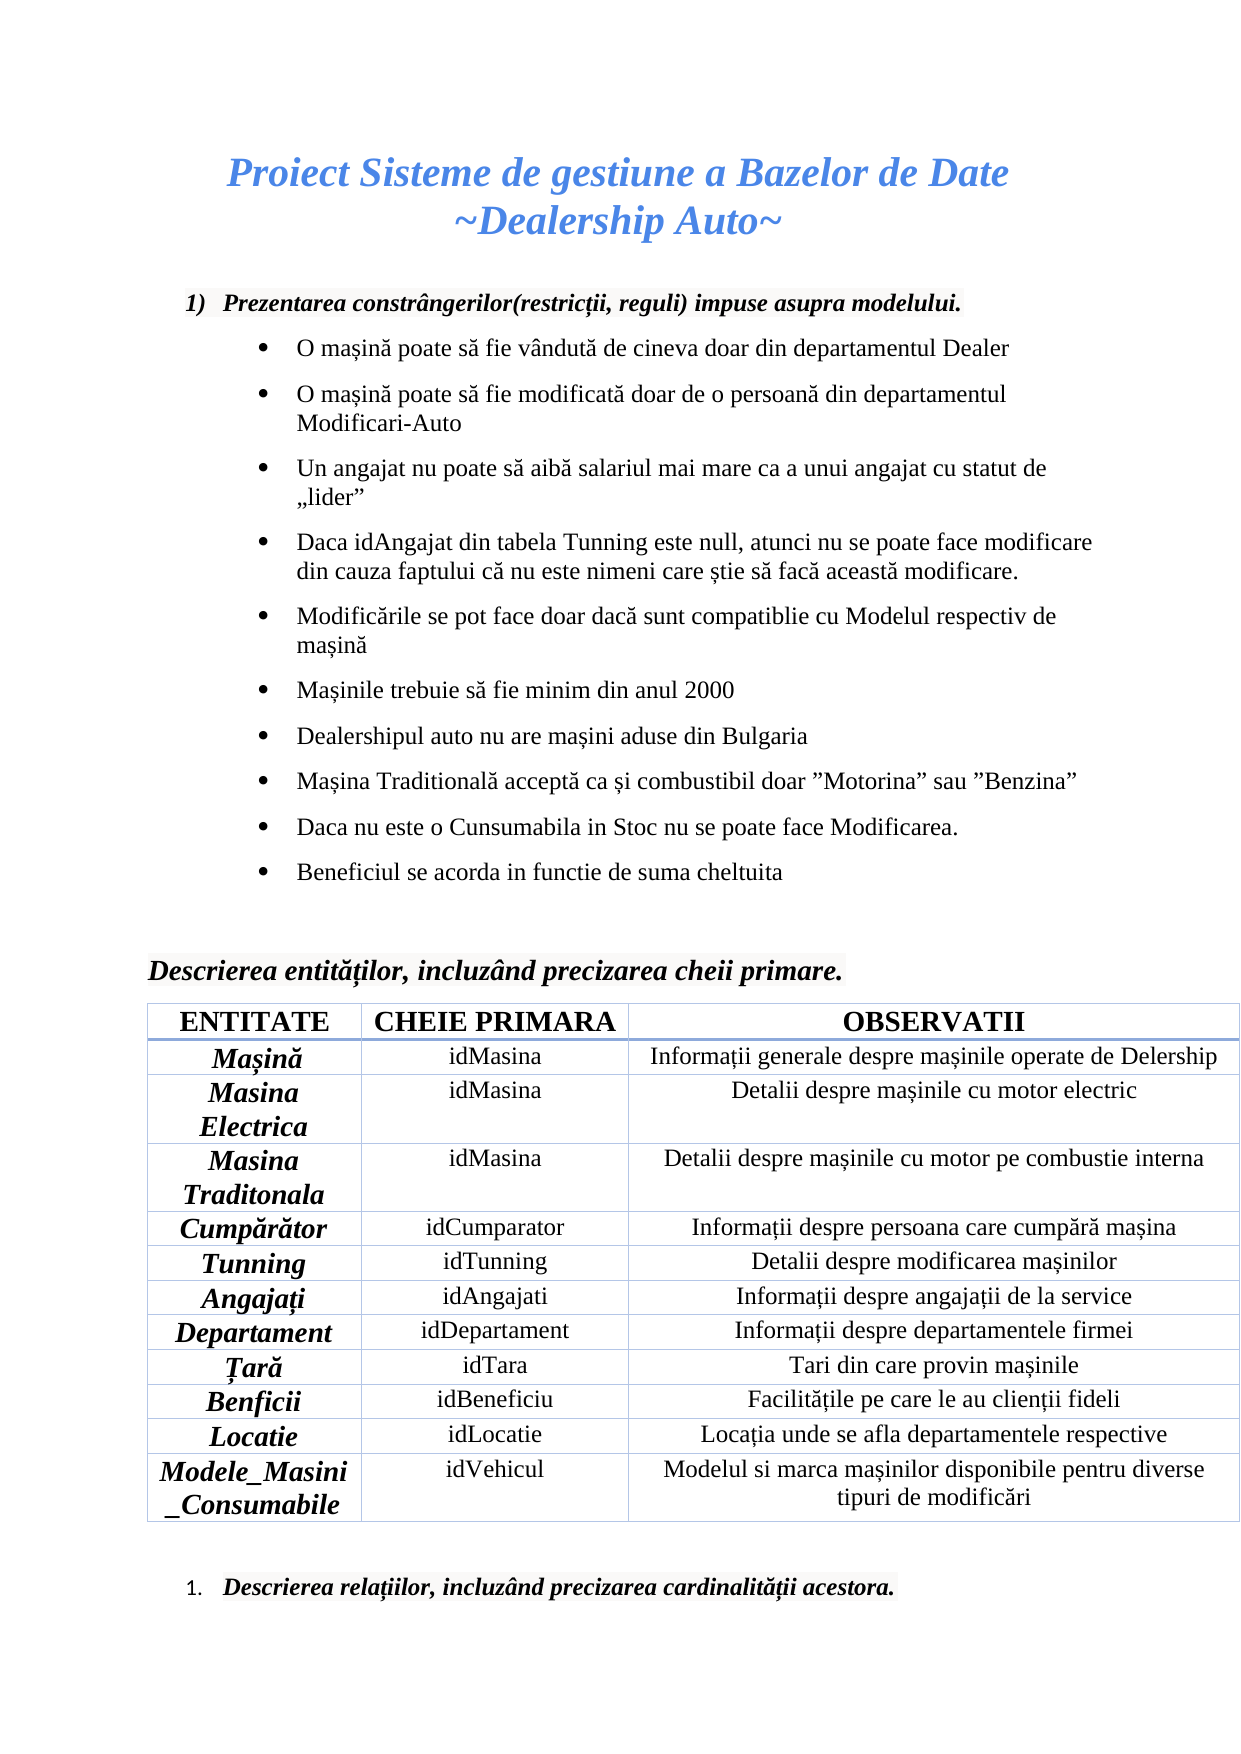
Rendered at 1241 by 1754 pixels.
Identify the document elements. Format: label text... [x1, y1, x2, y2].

table_cell Detalii despre modificarea mașinilor [629, 1246, 1239, 1280]
table_cell Țară [148, 1350, 361, 1383]
table_cell idBeneficiu [362, 1385, 628, 1418]
table_cell idLocatie [362, 1419, 628, 1453]
table_cell Mașină [148, 1041, 361, 1074]
list Mașinile trebuie să fie minim din anul 2000 [259, 676, 1093, 704]
list Daca nu este o Cunsumabila in Stoc nu se poate face Modificarea. [259, 812, 1093, 841]
table_cell Departament [148, 1315, 361, 1349]
list O mașină poate să fie modificată doar de o persoană din departamentul Modificari-Auto [259, 379, 1093, 436]
table_cell idDepartament [362, 1315, 628, 1349]
table_header OBSERVATII [629, 1004, 1239, 1038]
table_cell Locatie [148, 1419, 361, 1453]
table_cell Detalii despre mașinile cu motor electric [629, 1075, 1239, 1142]
list Modificările se pot face doar dacă sunt compatiblie cu Modelul respectiv de mașină [259, 601, 1093, 659]
table_cell idMasina [362, 1075, 628, 1142]
table_cell idTunning [362, 1246, 628, 1280]
table_cell Informații despre persoana care cumpără mașina [629, 1212, 1239, 1245]
table_cell idAngajati [362, 1281, 628, 1314]
table_cell Benficii [148, 1385, 361, 1418]
table_cell Informații despre angajații de la service [629, 1281, 1239, 1314]
table_cell idVehicul [362, 1454, 628, 1521]
table_cell Cumpărător [148, 1212, 361, 1245]
list Prezentarea constrângerilor(restricții, reguli) impuse asupra modelului. [185, 288, 1093, 317]
table_cell Informații despre departamentele firmei [629, 1315, 1239, 1349]
text ~Dealership Auto~ [148, 196, 1093, 243]
table_cell Locația unde se afla departamentele respective [629, 1419, 1239, 1453]
table_cell Masina Traditonala [148, 1144, 361, 1211]
list Dealershipul auto nu are mașini aduse din Bulgaria [259, 721, 1093, 750]
text Proiect Sisteme de gestiune a Bazelor de Date [148, 148, 1093, 196]
table_cell Angajați [148, 1281, 361, 1314]
table_header ENTITATE [148, 1004, 361, 1038]
table_header CHEIE PRIMARA [362, 1004, 628, 1038]
table_cell idMasina [362, 1041, 628, 1074]
list Descrierea relațiilor, incluzând precizarea cardinalității acestora. [185, 1572, 1093, 1601]
table_cell Informații generale despre mașinile operate de Delership [629, 1041, 1239, 1074]
table_cell idCumparator [362, 1212, 628, 1245]
table_cell Facilitățile pe care le au clienții fideli [629, 1385, 1239, 1418]
table_cell Tunning [148, 1246, 361, 1280]
list Beneficiul se acorda in functie de suma cheltuita [259, 857, 1093, 886]
list O mașină poate să fie vândută de cineva doar din departamentul Dealer [259, 333, 1093, 362]
table_cell Modelul si marca mașinilor disponibile pentru diverse tipuri de modificări [629, 1454, 1239, 1521]
table_cell Tari din care provin mașinile [629, 1350, 1239, 1383]
table_cell idMasina [362, 1144, 628, 1211]
table_cell Masina Electrica [148, 1075, 361, 1142]
table_cell Modele_Masini _Consumabile [148, 1454, 361, 1521]
list Daca idAngajat din tabela Tunning este null, atunci nu se poate face modificare din cauza faptului că nu este nimeni care știe să facă această modificare. [259, 527, 1093, 585]
text Descrierea entităților, incluzând precizarea cheii primare. [148, 953, 1093, 986]
table_cell Detalii despre mașinile cu motor pe combustie interna [629, 1144, 1239, 1211]
list Un angajat nu poate să aibă salariul mai mare ca a unui angajat cu statut de „lider” [259, 453, 1093, 511]
table_cell idTara [362, 1350, 628, 1383]
list Mașina Traditională acceptă ca și combustibil doar ”Motorina” sau ”Benzina” [259, 766, 1093, 795]
